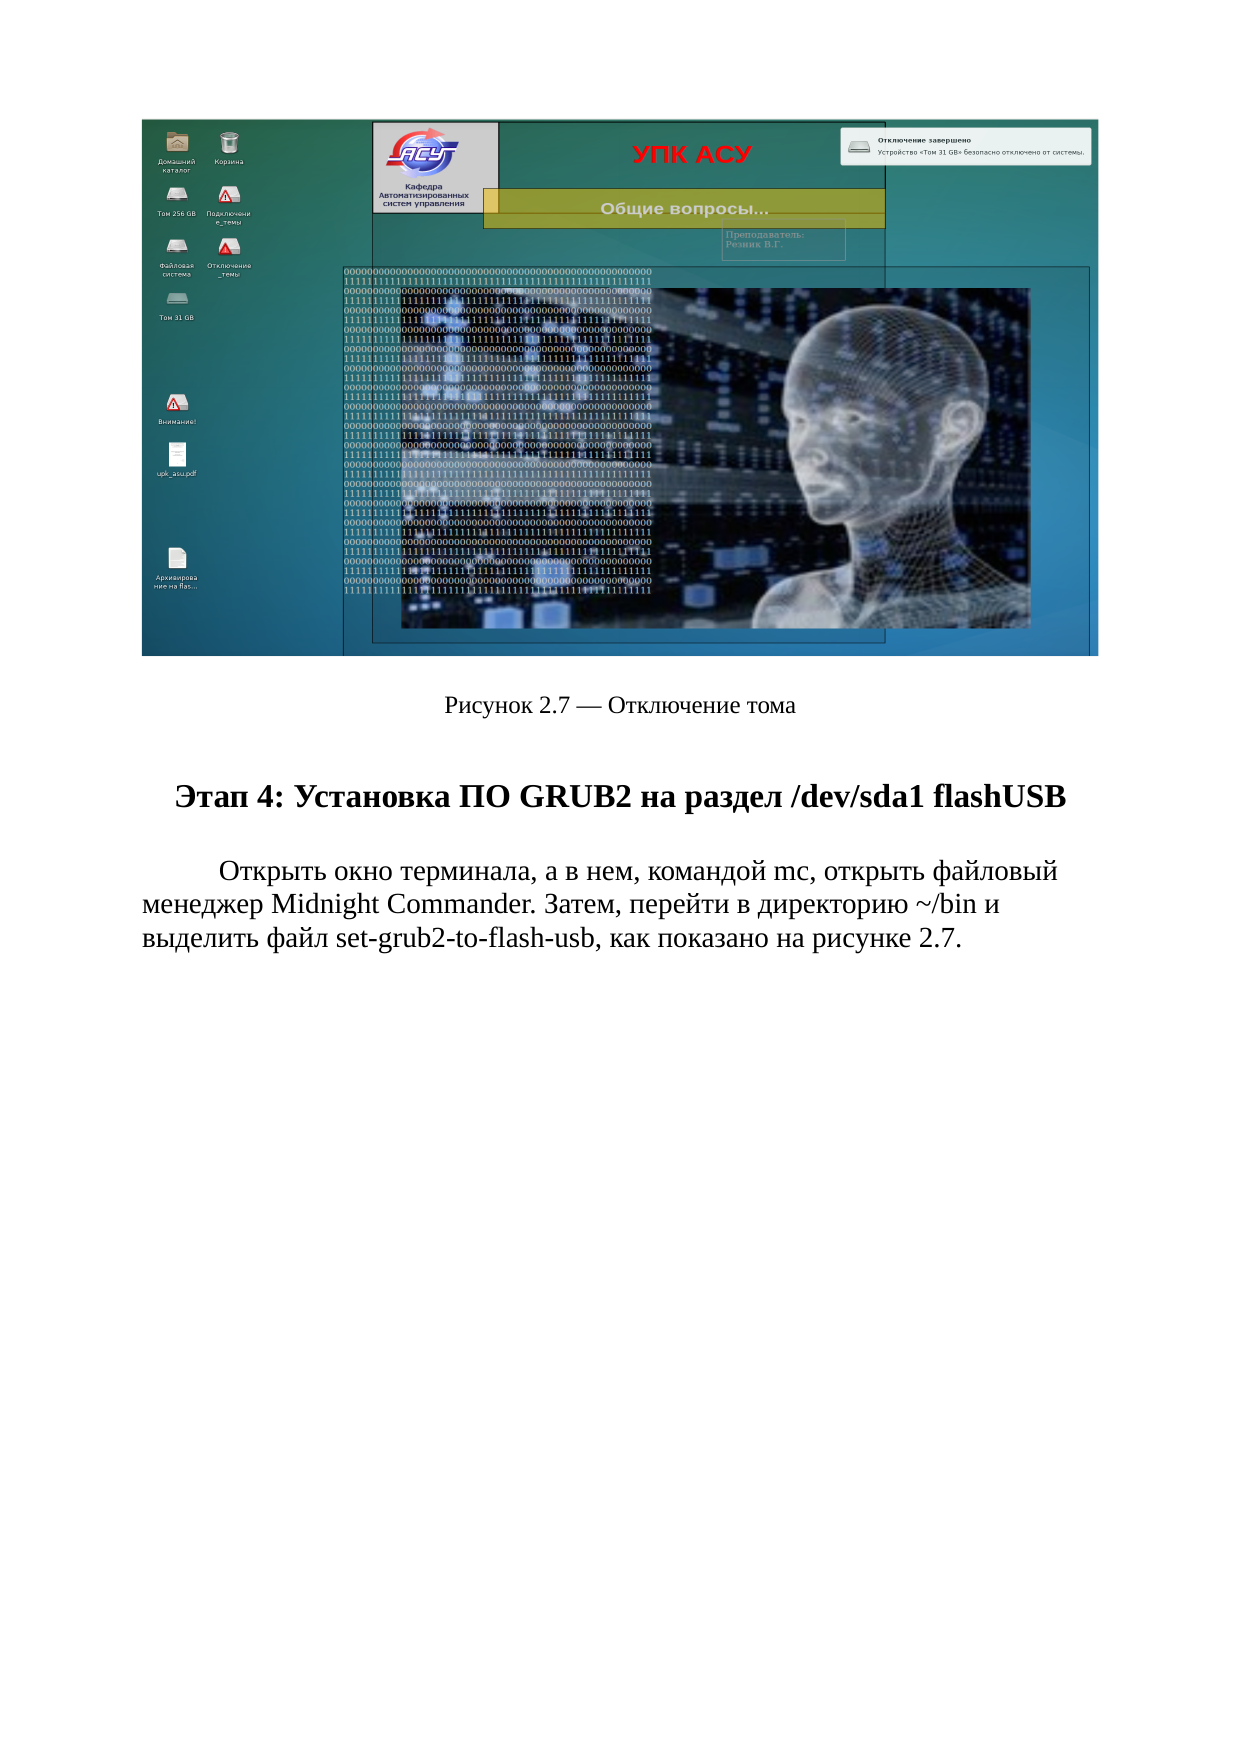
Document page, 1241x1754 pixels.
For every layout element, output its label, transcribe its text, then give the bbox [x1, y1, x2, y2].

text Открыть окно терминала, а в нем, командой mc, открыть файловый менеджер Midnight Commander. Затем, перейти в директорию ~/bin и выделить файл set-grub2-to-flash-usb, как показано на рисунке 2.7. [142, 853, 1098, 953]
text Рисунок 2.7 — Отключение тома [142, 690, 1098, 718]
text Этап 4: Установка ПО GRUB2 на раздел /dev/sda1 flashUSB [142, 776, 1098, 814]
picture [141, 118, 1099, 657]
